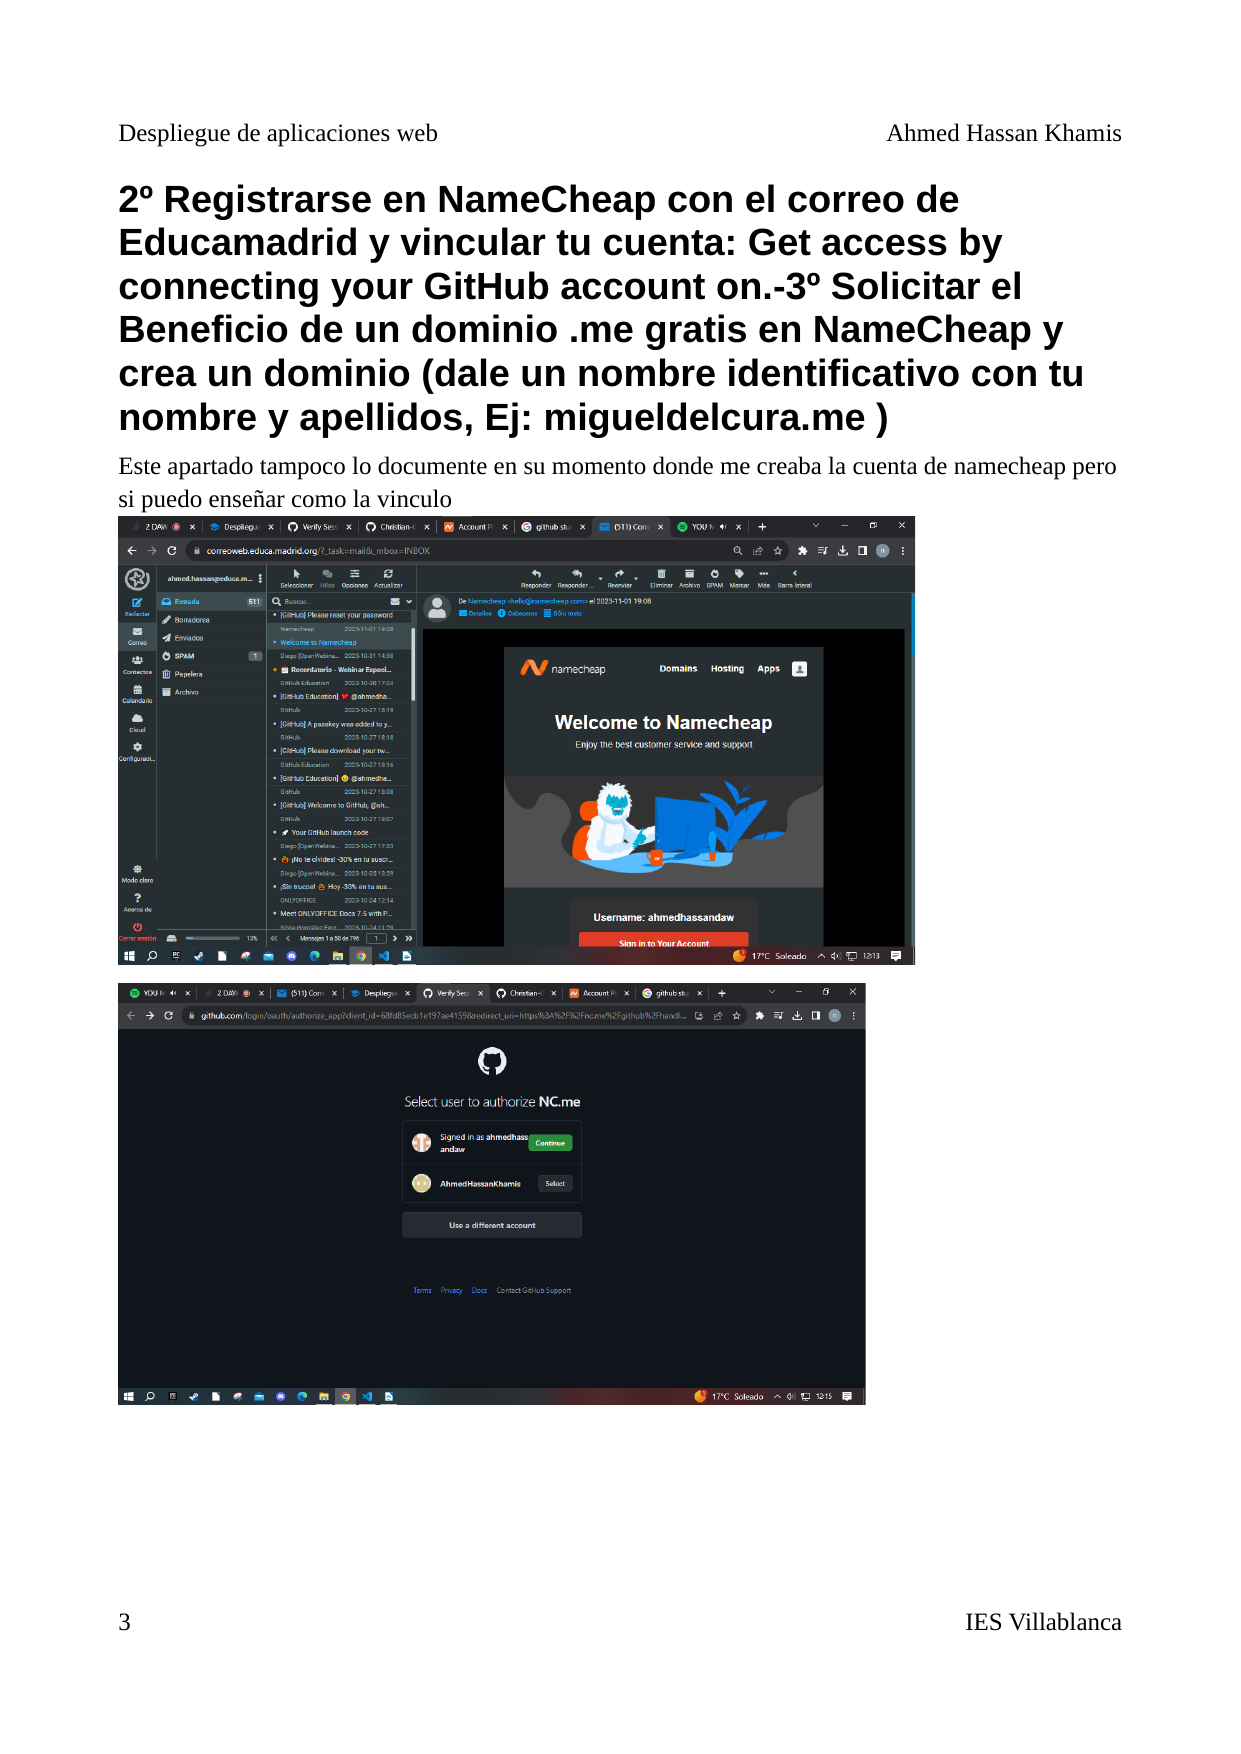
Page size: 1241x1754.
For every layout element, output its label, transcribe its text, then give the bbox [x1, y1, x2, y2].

text Este apartado tampoco lo documente en su momento donde me creaba la cuenta de namecheap pero si puedo enseñar como la vinculo [118, 451, 1122, 965]
picture [118, 516, 915, 965]
subtitle 2º Registrarse en NameCheap con el correo de Educamadrid y vincular tu cuenta: Get access by connecting your GitHub account on.-3º Solicitar el Beneficio de un dominio .me gratis en NameCheap y crea un dominio (dale un nombre identificativo con tu nombre y apellidos, Ej: migueldelcura.me ) [118, 176, 1122, 438]
picture [118, 983, 866, 1405]
